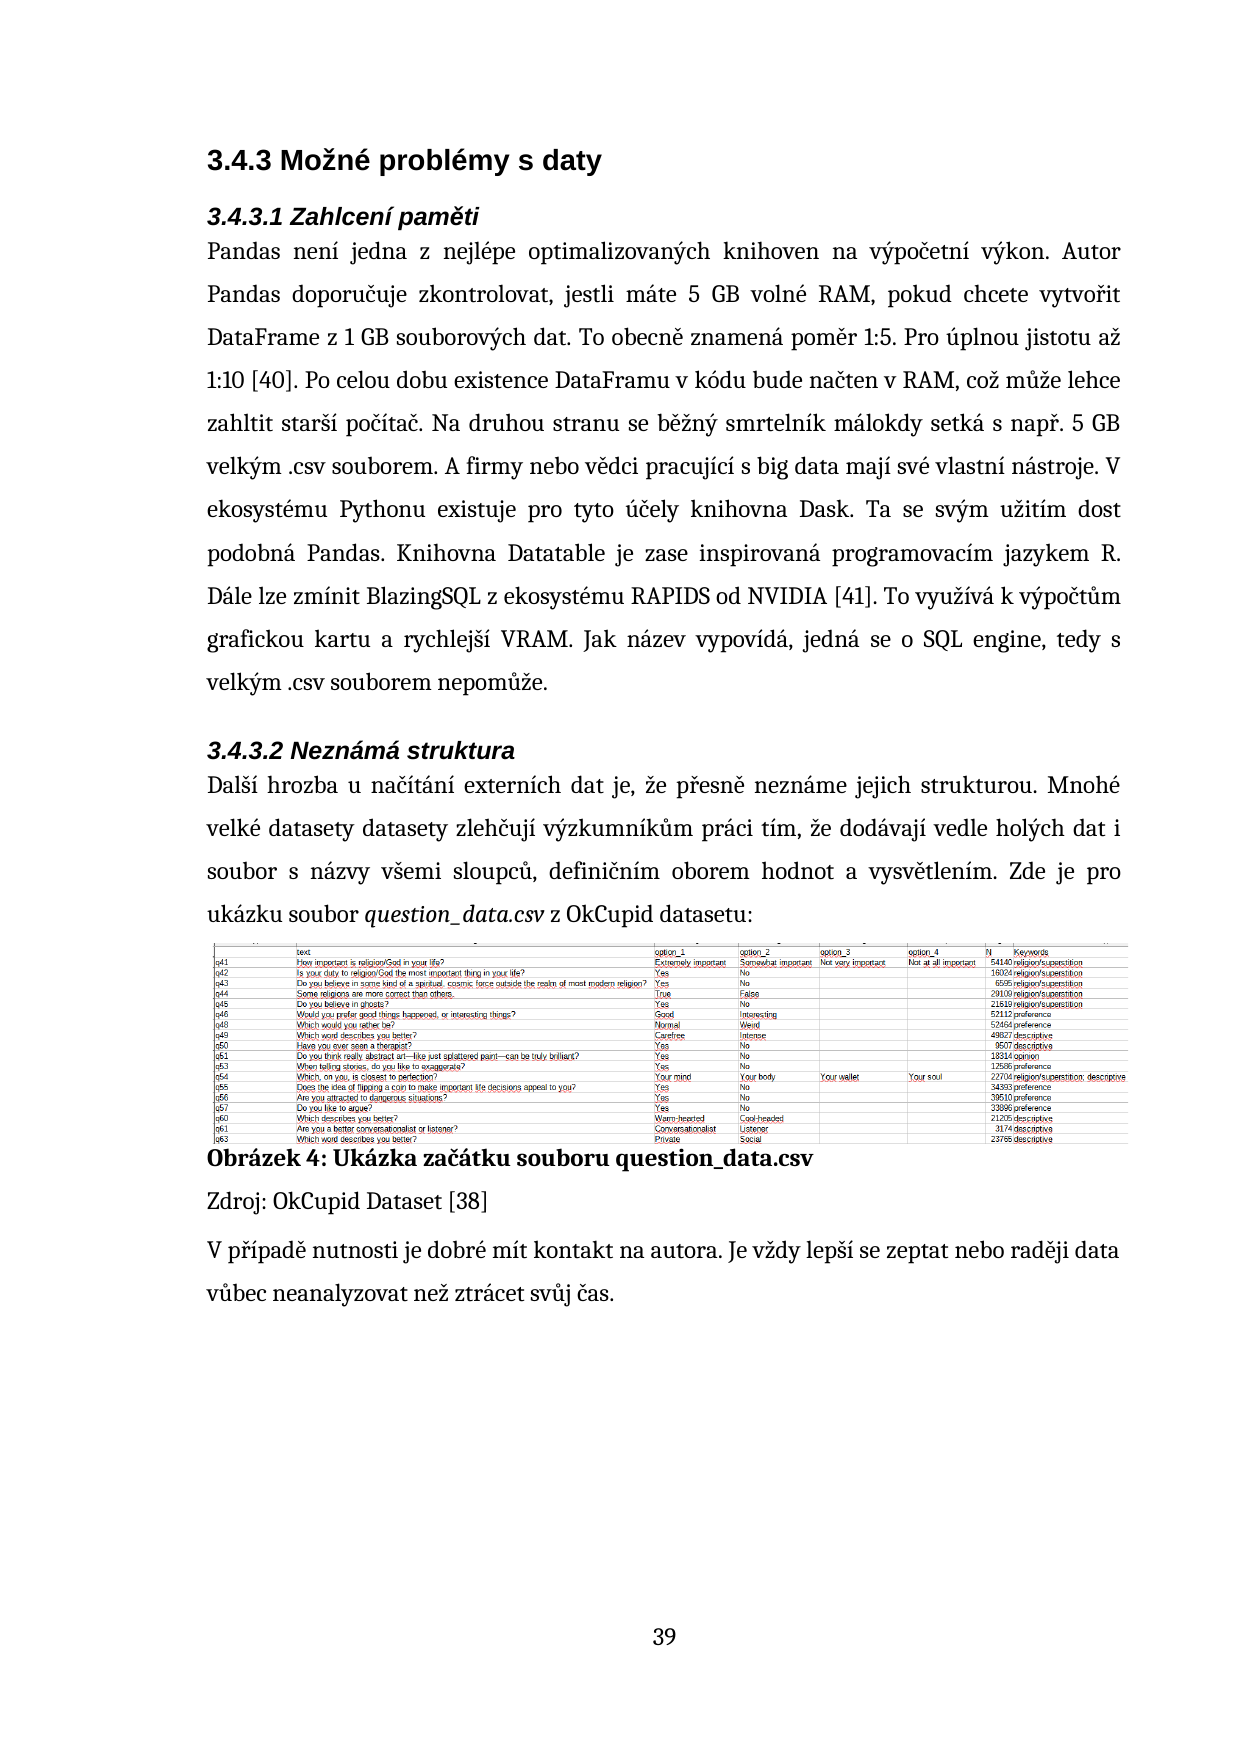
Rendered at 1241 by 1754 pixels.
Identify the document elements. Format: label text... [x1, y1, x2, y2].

text Další hrozba u načítání externích dat je, že přesně neznáme jejich strukturou. Mnohé velké datasety datasety zlehčují výzkumníkům práci tím, že dodávají vedle holých dat i soubor s názvy všemi sloupců, definičním oborem hodnot a vysvětlením. Zde je pro ukázku soubor question_data.csv z OkCupid datasetu: [207, 771, 1122, 929]
title Zdroj: OkCupid Dataset [38] [207, 1187, 1122, 1215]
subtitle 3.4.3.1 Zahlcení paměti [207, 202, 1122, 230]
text V případě nutnosti je dobré mít kontakt na autora. Je vždy lepší se zeptat nebo raději data vůbec neanalyzovat než ztrácet svůj čas. [207, 1236, 1122, 1308]
subtitle 3.4.3 Možné problémy s daty [207, 143, 1122, 177]
text Pandas není jedna z nejlépe optimalizovaných knihoven na výpočetní výkon. Autor Pandas doporučuje zkontrolovat, jestli máte 5 GB volné RAM, pokud chcete vytvořit DataFrame z 1 GB souborových dat. To obecně znamená poměr 1:5. Pro úplnou jistotu až 1:10 [40]. Po celou dobu existence DataFramu v kódu bude načten v RAM, což může lehce zahltit starší počítač. Na druhou stranu se běžný smrtelník málokdy setká s např. 5 GB velkým .csv souborem. A firmy nebo vědci pracující s big data mají své vlastní nástroje. V ekosystému Pythonu existuje pro tyto účely knihovna Dask. Ta se svým užitím dost podobná Pandas. Knihovna Datatable je zase inspirovaná programovacím jazykem R. Dále lze zmínit BlazingSQL z ekosystému RAPIDS od NVIDIA [41]. To využívá k výpočtům grafickou kartu a rychlejší VRAM. Jak název vypovídá, jedná se o SQL engine, tedy s velkým .csv souborem nepomůže. [207, 237, 1122, 697]
subtitle Obrázek 4: Ukázka začátku souboru question_data.csv [207, 943, 1134, 1172]
subtitle 3.4.3.2 Neznámá struktura [207, 736, 1122, 765]
picture [212, 943, 1129, 1144]
